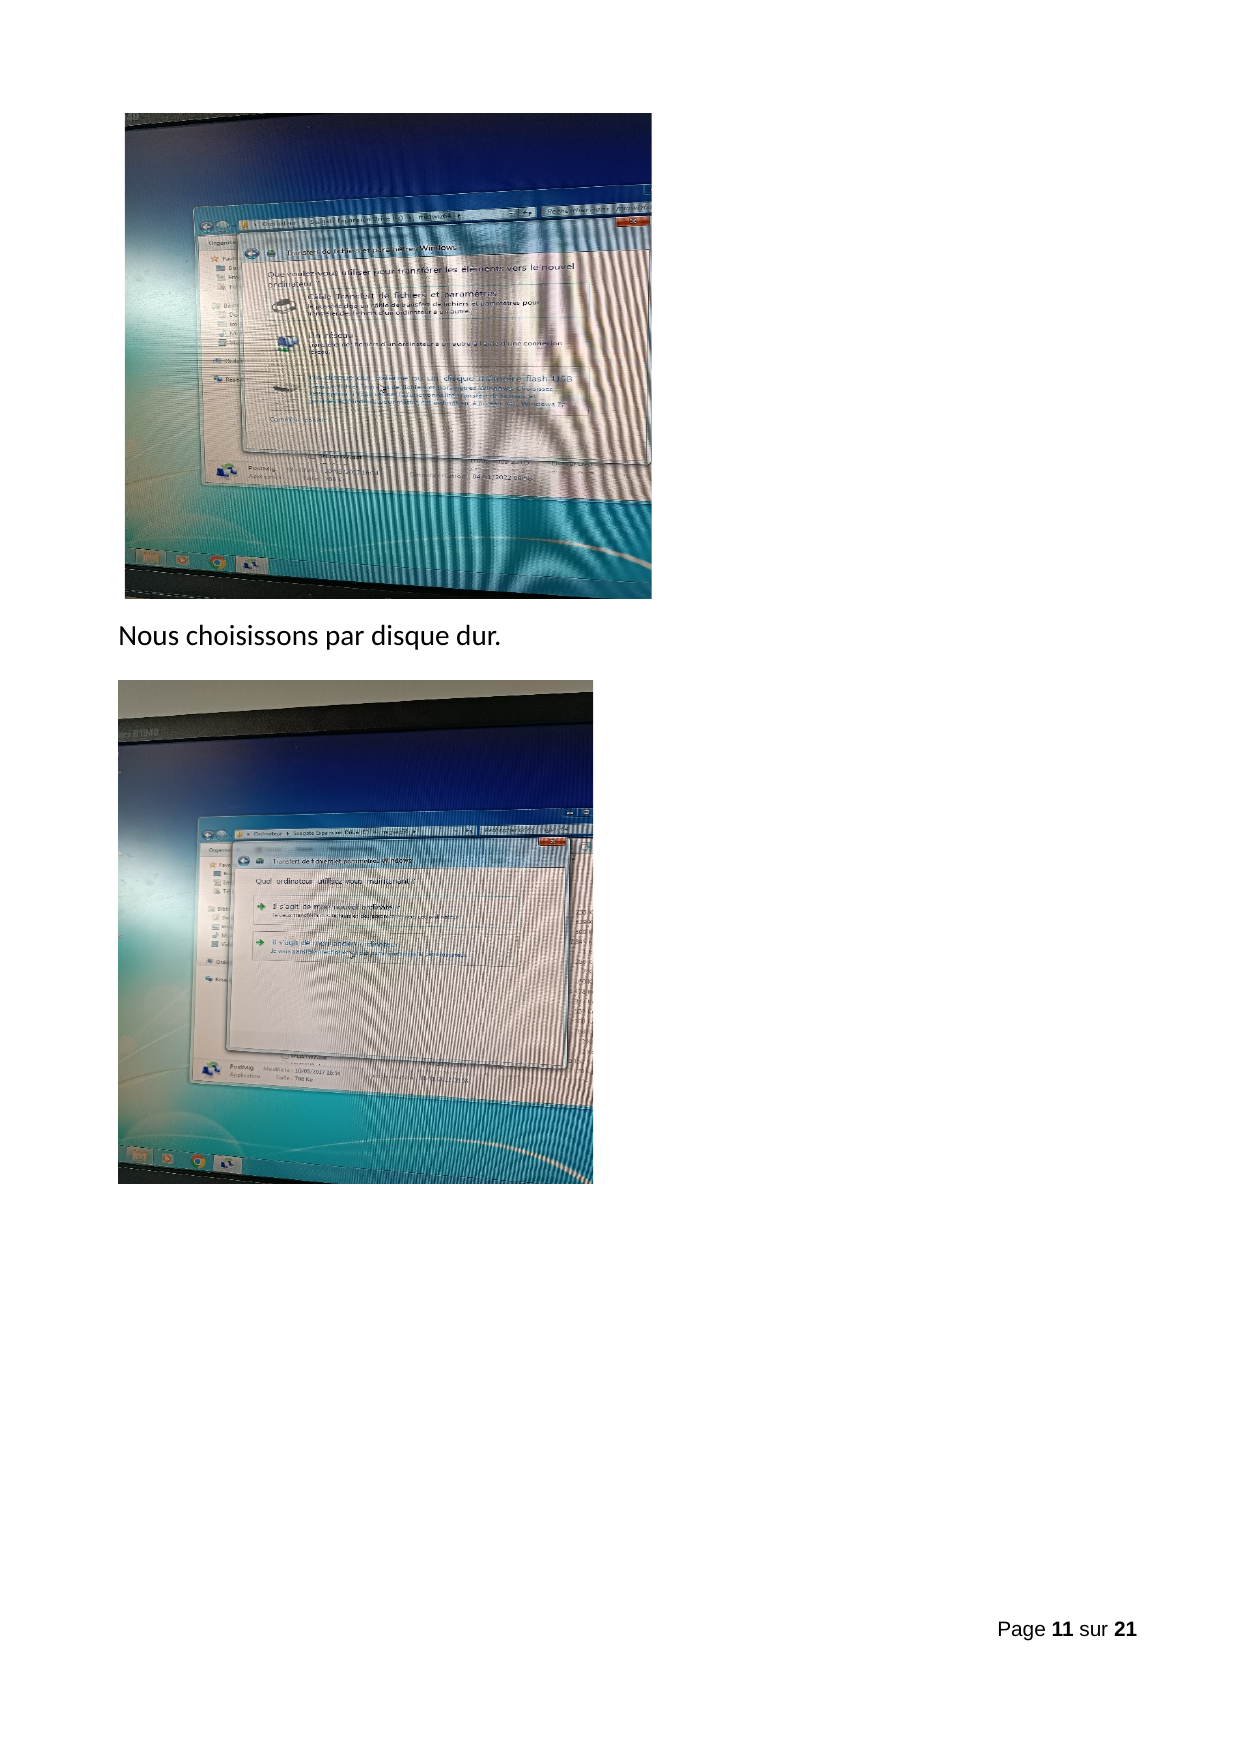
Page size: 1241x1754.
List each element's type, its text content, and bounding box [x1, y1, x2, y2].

text Nous choisissons par disque dur. [118, 617, 1137, 652]
